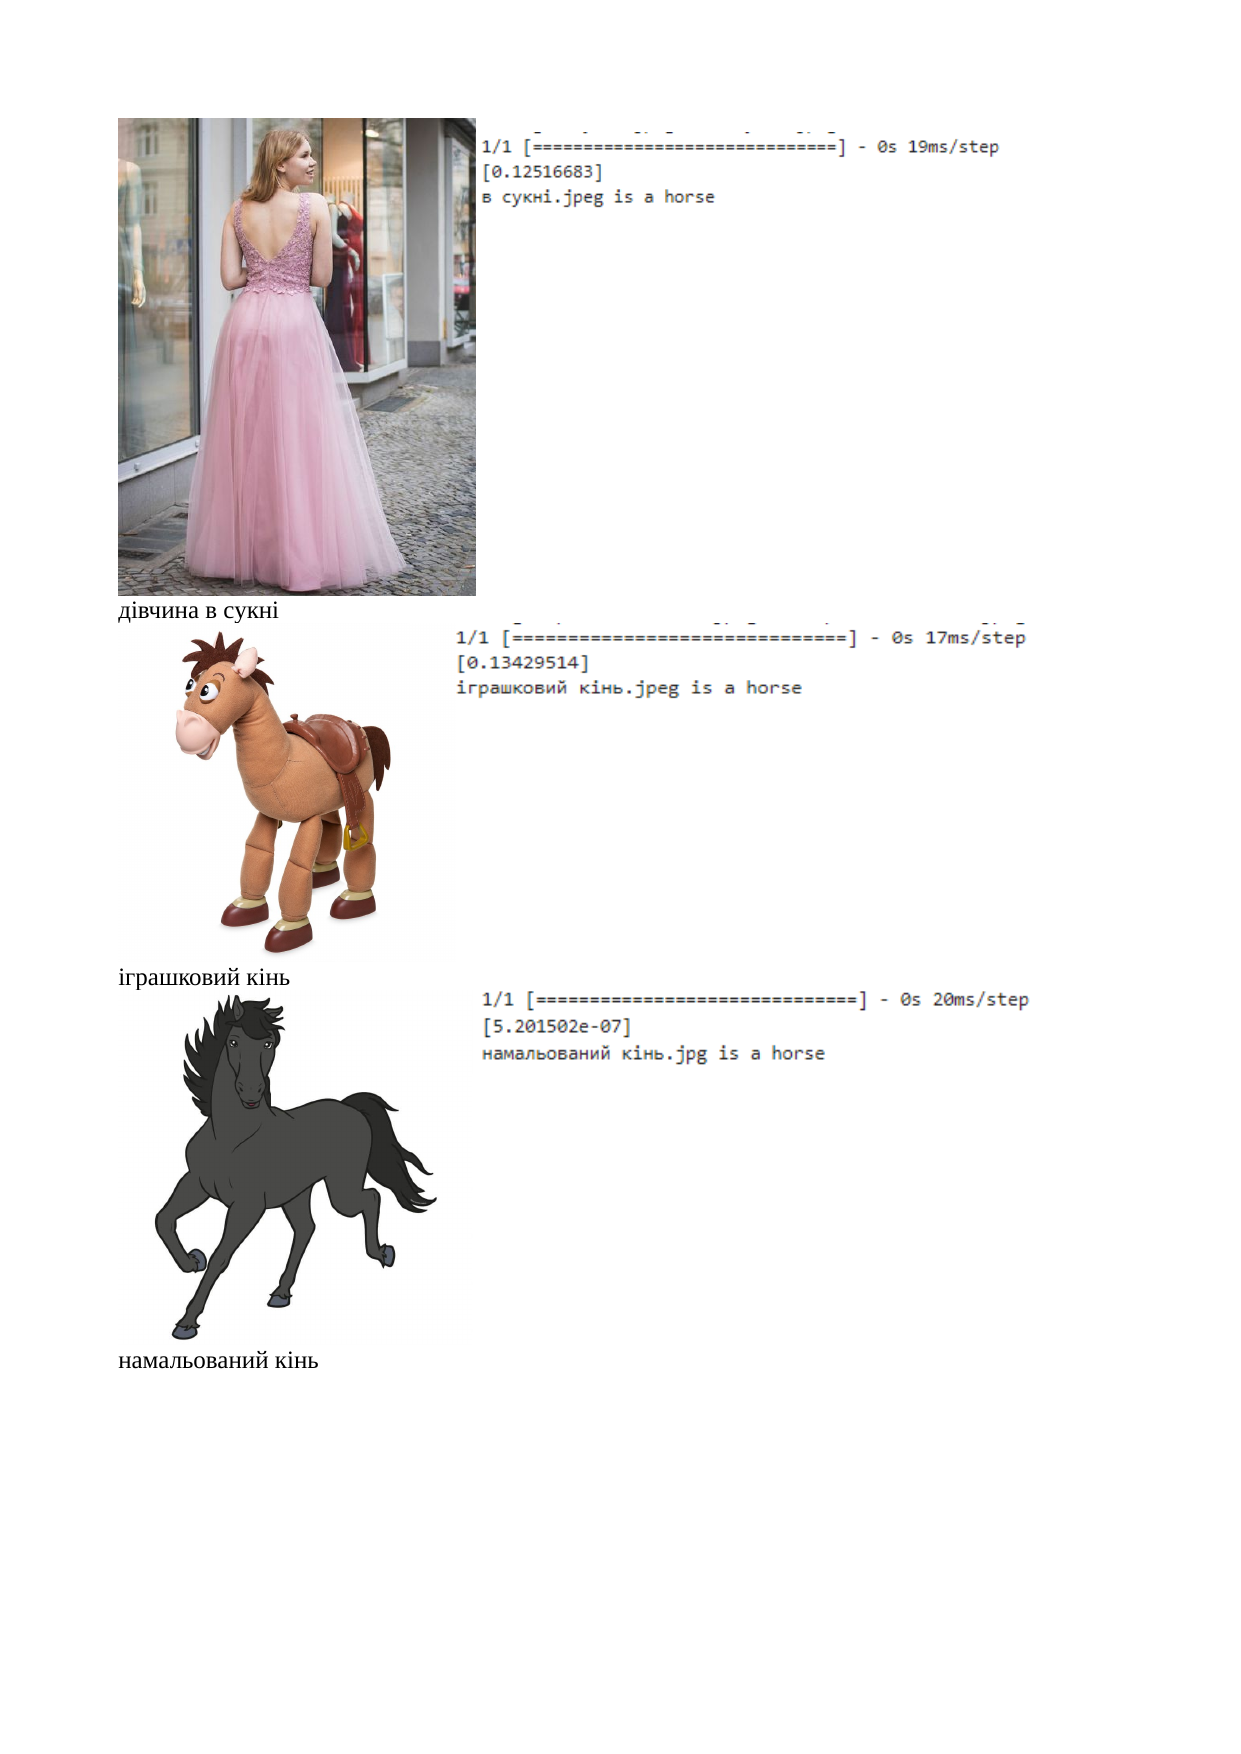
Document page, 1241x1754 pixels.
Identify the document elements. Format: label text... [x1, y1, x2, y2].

picture [118, 990, 1048, 1345]
text дівчина в сукні [118, 118, 1122, 624]
picture [118, 118, 1039, 596]
text намальований кінь [118, 991, 1122, 1374]
text іграшковий кінь [118, 624, 1122, 991]
picture [118, 623, 1036, 962]
